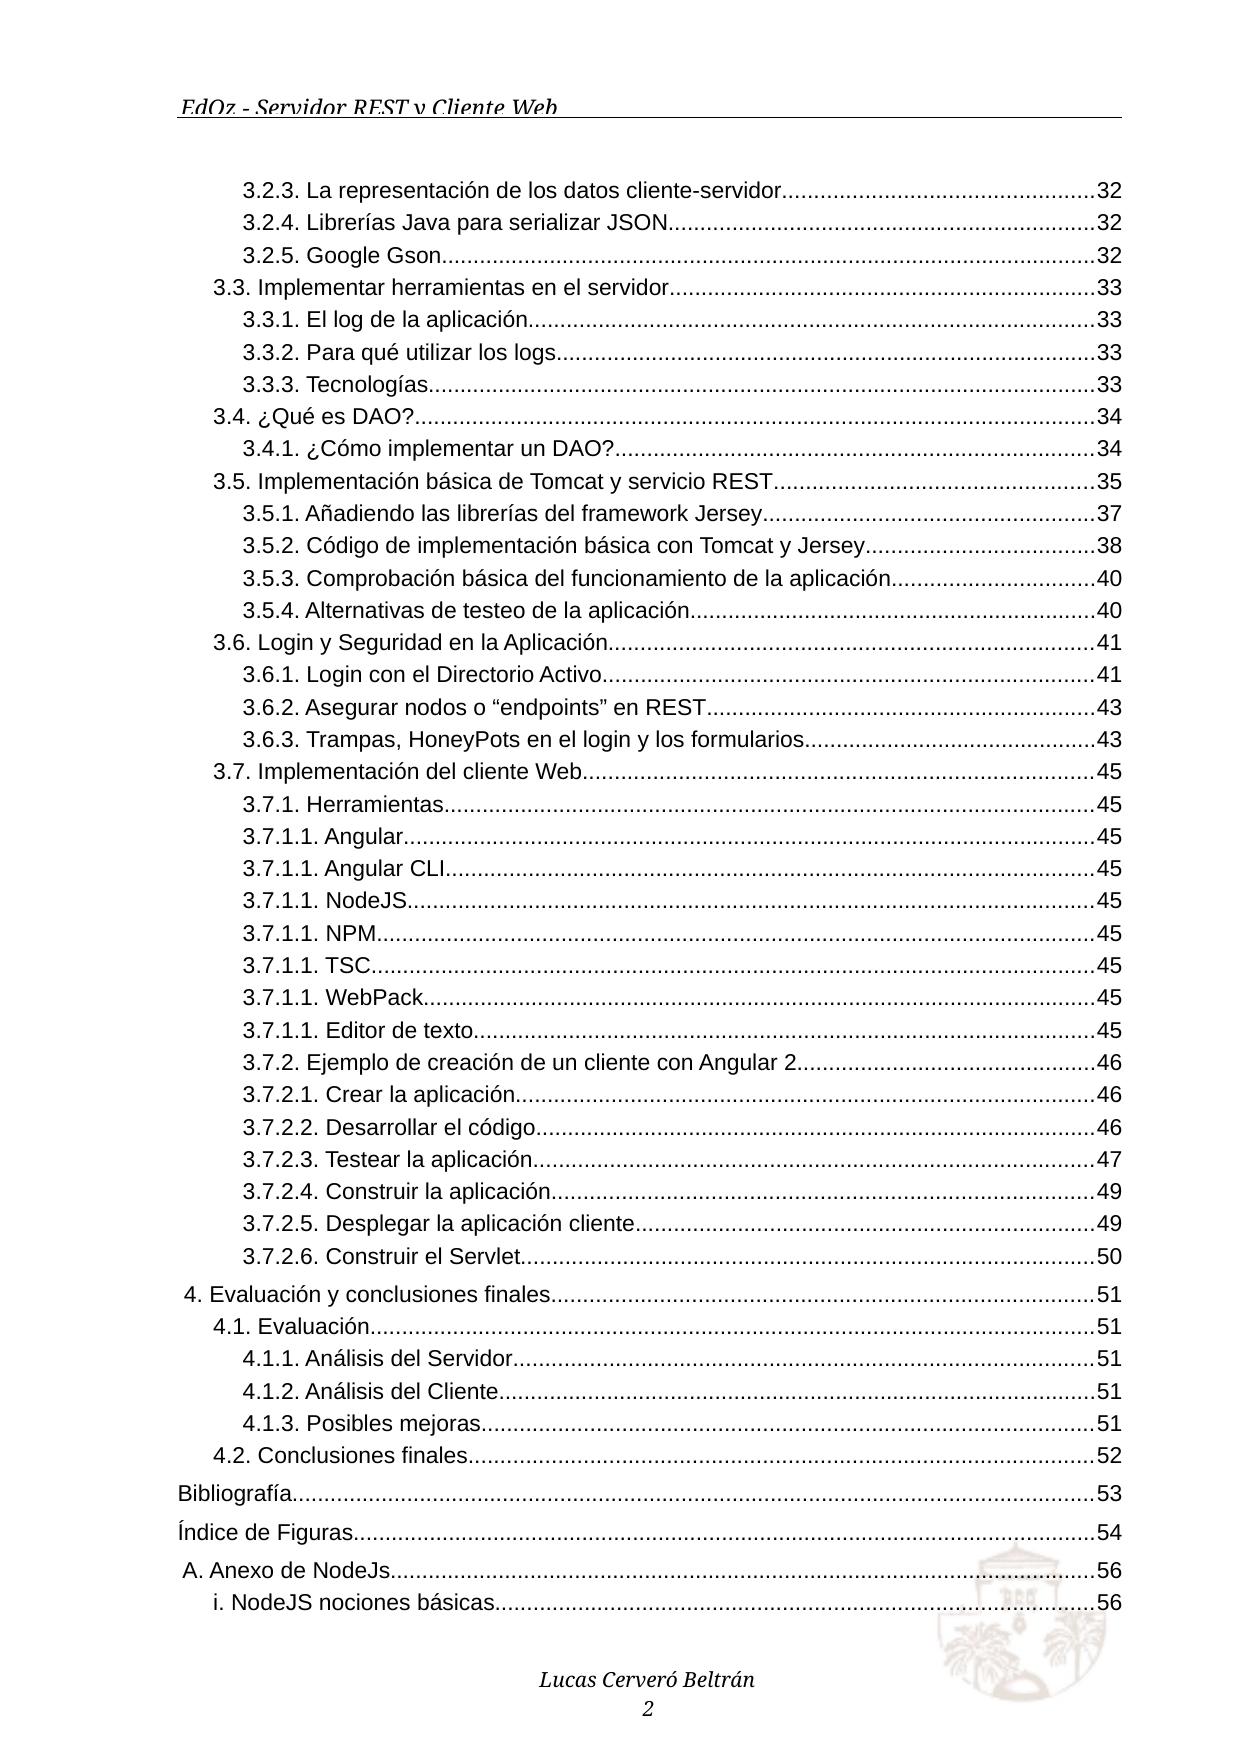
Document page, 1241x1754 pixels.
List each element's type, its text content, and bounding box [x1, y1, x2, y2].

text i. NodeJS nociones básicas 56 [207, 1589, 1122, 1615]
text 3.6.1. Login con el Directorio Activo 41 [236, 661, 1122, 688]
text 4.1. Evaluación 51 [207, 1313, 1122, 1339]
text 3.7.2.4. Construir la aplicación 49 [236, 1178, 1122, 1204]
text 3.5.1. Añadiendo las librerías del framework Jersey 37 [236, 500, 1122, 526]
text 3.3.1. El log de la aplicación 33 [236, 306, 1122, 333]
text Índice de Figuras 54 [177, 1518, 1122, 1545]
text 3.7.2.5. Desplegar la aplicación cliente 49 [236, 1210, 1122, 1237]
text 3.2.5. Google Gson 32 [236, 242, 1122, 268]
text 3.6.3. Trampas, HoneyPots en el login y los formularios 43 [236, 726, 1122, 752]
text 3.7.2.6. Construir el Servlet 50 [236, 1243, 1122, 1269]
text 3.6. Login y Seguridad en la Aplicación 41 [207, 629, 1122, 656]
text 3.5.3. Comprobación básica del funcionamiento de la aplicación 40 [236, 564, 1122, 591]
text 3.7.1.1. NodeJS 45 [236, 887, 1122, 914]
text 3.7.2.2. Desarrollar el código 46 [236, 1113, 1122, 1140]
text 3.3.2. Para qué utilizar los logs 33 [236, 338, 1122, 365]
text 4.1.2. Análisis del Cliente 51 [236, 1378, 1122, 1404]
text 3.4.1. ¿Cómo implementar un DAO? 34 [236, 435, 1122, 462]
text 3.7.1.1. TSC 45 [236, 952, 1122, 978]
text 3.7.2.3. Testear la aplicación 47 [236, 1146, 1122, 1172]
text 3.7.1. Herramientas 45 [236, 791, 1122, 817]
text 3.7. Implementación del cliente Web 45 [207, 758, 1122, 785]
text 3.5.2. Código de implementación básica con Tomcat y Jersey 38 [236, 532, 1122, 559]
text 3.7.1.1. Editor de texto 45 [236, 1017, 1122, 1043]
text 4.1.1. Análisis del Servidor 51 [236, 1345, 1122, 1372]
text 3.7.1.1. Angular CLI 45 [236, 855, 1122, 882]
text 4.2. Conclusiones finales 52 [207, 1442, 1122, 1469]
text 3.7.1.1. Angular 45 [236, 823, 1122, 849]
text 3.4. ¿Qué es DAO? 34 [207, 403, 1122, 429]
text 4.1.3. Posibles mejoras 51 [236, 1410, 1122, 1436]
text 3.6.2. Asegurar nodos o “endpoints” en REST 43 [236, 694, 1122, 720]
text 3.5. Implementación básica de Tomcat y servicio REST 35 [207, 468, 1122, 494]
text 3.5.4. Alternativas de testeo de la aplicación 40 [236, 597, 1122, 623]
text 3.2.3. La representación de los datos cliente-servidor 32 [236, 177, 1122, 203]
text 3.7.2. Ejemplo de creación de un cliente con Angular 2 46 [236, 1049, 1122, 1075]
text 3.3.3. Tecnologías 33 [236, 371, 1122, 397]
text 3.7.1.1. NPM 45 [236, 920, 1122, 946]
text Bibliografía 53 [177, 1480, 1122, 1507]
text 3.2.4. Librerías Java para serializar JSON 32 [236, 209, 1122, 236]
text A. Anexo de NodeJs 56 [177, 1557, 1122, 1583]
text 3.7.2.1. Crear la aplicación 46 [236, 1081, 1122, 1108]
text 3.3. Implementar herramientas en el servidor 33 [207, 274, 1122, 300]
text 4. Evaluación y conclusiones finales. 51 [177, 1281, 1122, 1307]
text 3.7.1.1. WebPack 45 [236, 984, 1122, 1011]
